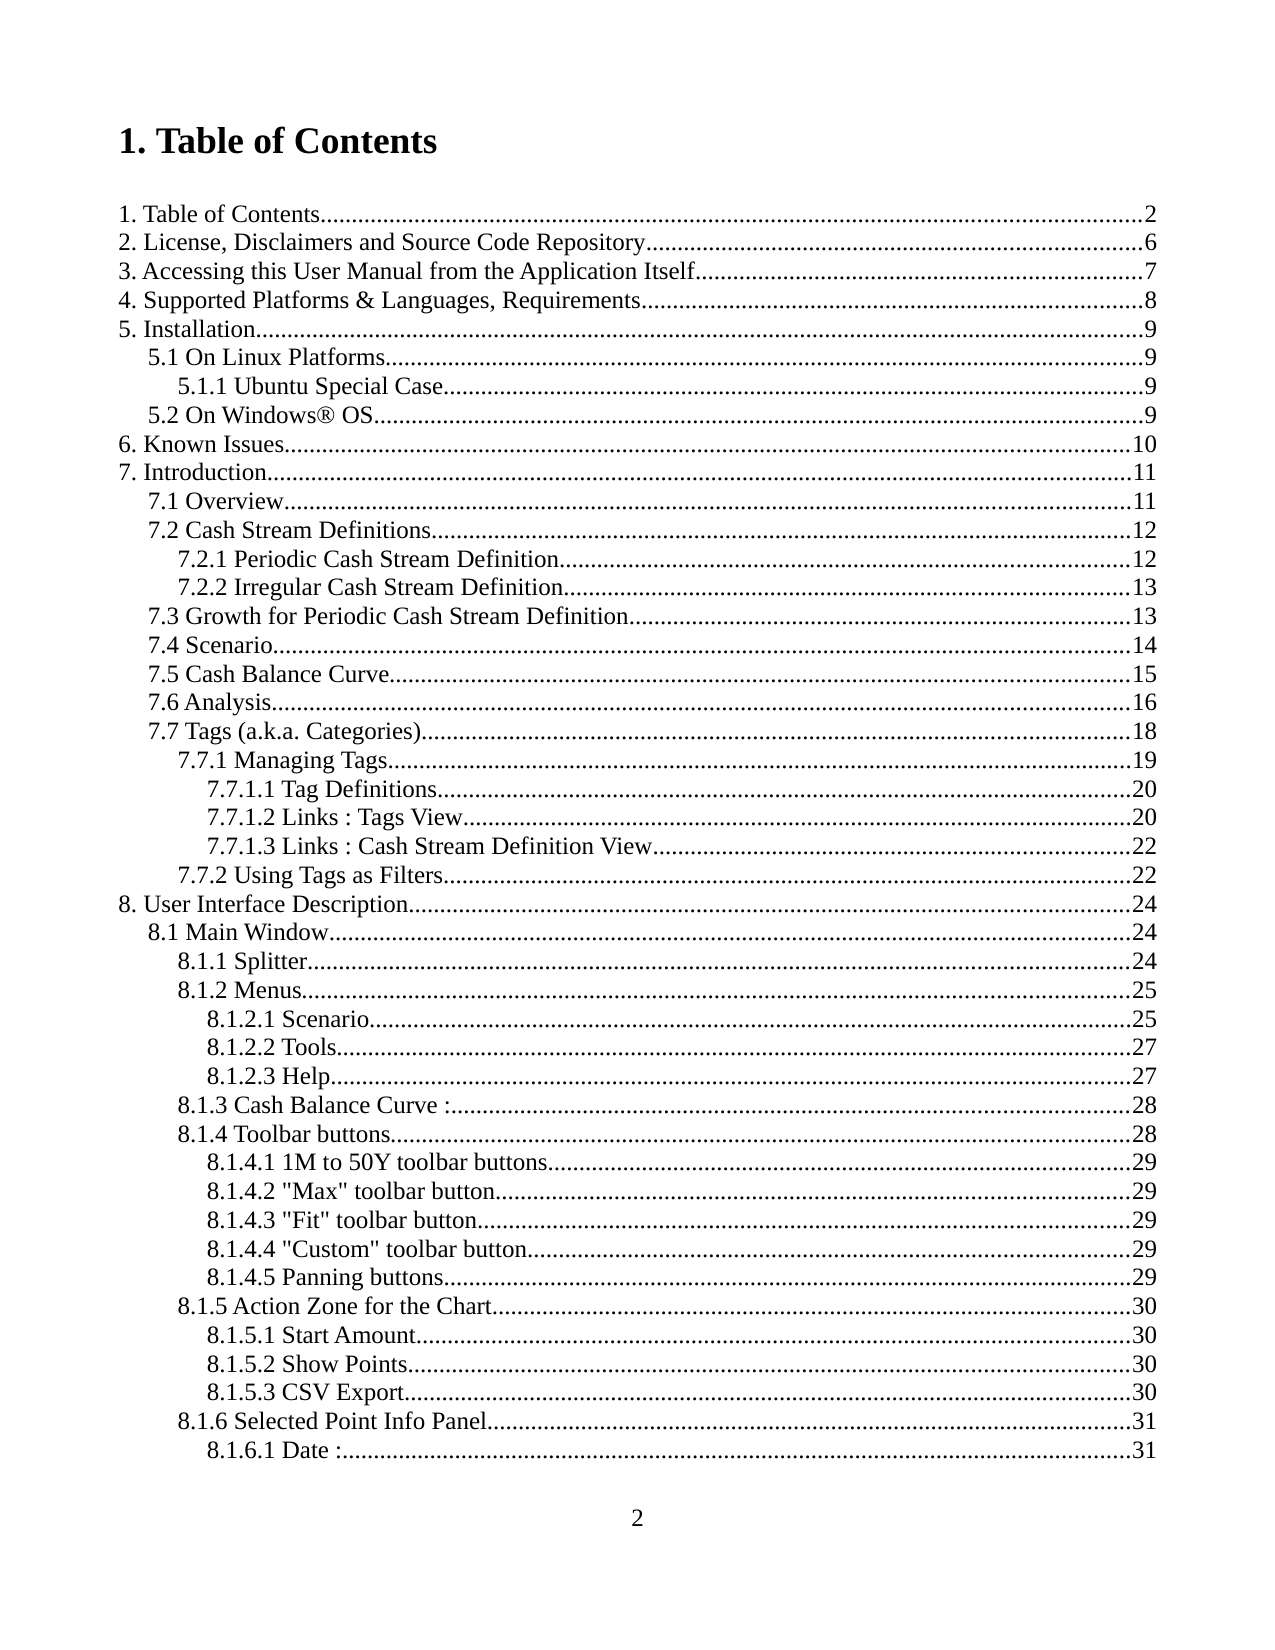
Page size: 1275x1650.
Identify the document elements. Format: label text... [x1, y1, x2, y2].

text 7.7.1.2 Links : Tags View 20 [207, 802, 1157, 831]
text 8.1.2.3 Help 27 [207, 1061, 1157, 1090]
text 8.1.2.1 Scenario 25 [207, 1004, 1157, 1032]
text 7.6 Analysis 16 [148, 687, 1157, 716]
text 8.1.4.5 Panning buttons 29 [207, 1262, 1157, 1291]
text 3. Accessing this User Manual from the Application Itself 7 [118, 256, 1157, 285]
text 8.1.4.1 1M to 50Y toolbar buttons 29 [207, 1147, 1157, 1176]
text 7.1 Overview 11 [148, 486, 1157, 515]
text 8.1.2 Menus 25 [177, 975, 1157, 1004]
text 7.4 Scenario 14 [148, 630, 1157, 659]
text 7.7.2 Using Tags as Filters 22 [177, 860, 1157, 889]
text 5.1.1 Ubuntu Special Case 9 [177, 371, 1157, 400]
subtitle Table of Contents [118, 118, 1157, 161]
text 8.1.2.2 Tools 27 [207, 1032, 1157, 1061]
text 7.2.2 Irregular Cash Stream Definition 13 [177, 572, 1157, 601]
text 7.2.1 Periodic Cash Stream Definition 12 [177, 544, 1157, 572]
text 1. Table of Contents 2 [118, 199, 1157, 227]
text 7.7 Tags (a.k.a. Categories) 18 [148, 716, 1157, 745]
text 8.1.5.2 Show Points 30 [207, 1349, 1157, 1377]
text 8.1.4.2 "Max" toolbar button 29 [207, 1176, 1157, 1205]
text 8.1.1 Splitter 24 [177, 946, 1157, 975]
text 7.7.1 Managing Tags 19 [177, 745, 1157, 774]
text 5.1 On Linux Platforms 9 [148, 342, 1157, 371]
text 8.1.6 Selected Point Info Panel 31 [177, 1406, 1157, 1435]
text 8. User Interface Description 24 [118, 889, 1157, 917]
text 7. Introduction 11 [118, 457, 1157, 486]
text 7.3 Growth for Periodic Cash Stream Definition 13 [148, 601, 1157, 630]
text 5. Installation 9 [118, 314, 1157, 342]
text 8.1.3 Cash Balance Curve : 28 [177, 1090, 1157, 1119]
text 7.5 Cash Balance Curve 15 [148, 659, 1157, 687]
text 8.1.4 Toolbar buttons 28 [177, 1119, 1157, 1147]
text 8.1.5.1 Start Amount 30 [207, 1320, 1157, 1349]
text 7.7.1.1 Tag Definitions 20 [207, 774, 1157, 802]
text 2. License, Disclaimers and Source Code Repository 6 [118, 227, 1157, 256]
text 8.1.4.3 "Fit" toolbar button 29 [207, 1205, 1157, 1234]
text 7.7.1.3 Links : Cash Stream Definition View 22 [207, 831, 1157, 860]
text 8.1.5 Action Zone for the Chart 30 [177, 1291, 1157, 1320]
text 5.2 On Windows® OS 9 [148, 400, 1157, 429]
text 6. Known Issues 10 [118, 429, 1157, 457]
text 8.1.5.3 CSV Export 30 [207, 1377, 1157, 1406]
text 8.1.6.1 Date : 31 [207, 1435, 1157, 1464]
text 4. Supported Platforms & Languages, Requirements 8 [118, 285, 1157, 314]
text 8.1 Main Window 24 [148, 917, 1157, 946]
text 8.1.4.4 "Custom" toolbar button 29 [207, 1234, 1157, 1262]
text 7.2 Cash Stream Definitions 12 [148, 515, 1157, 544]
